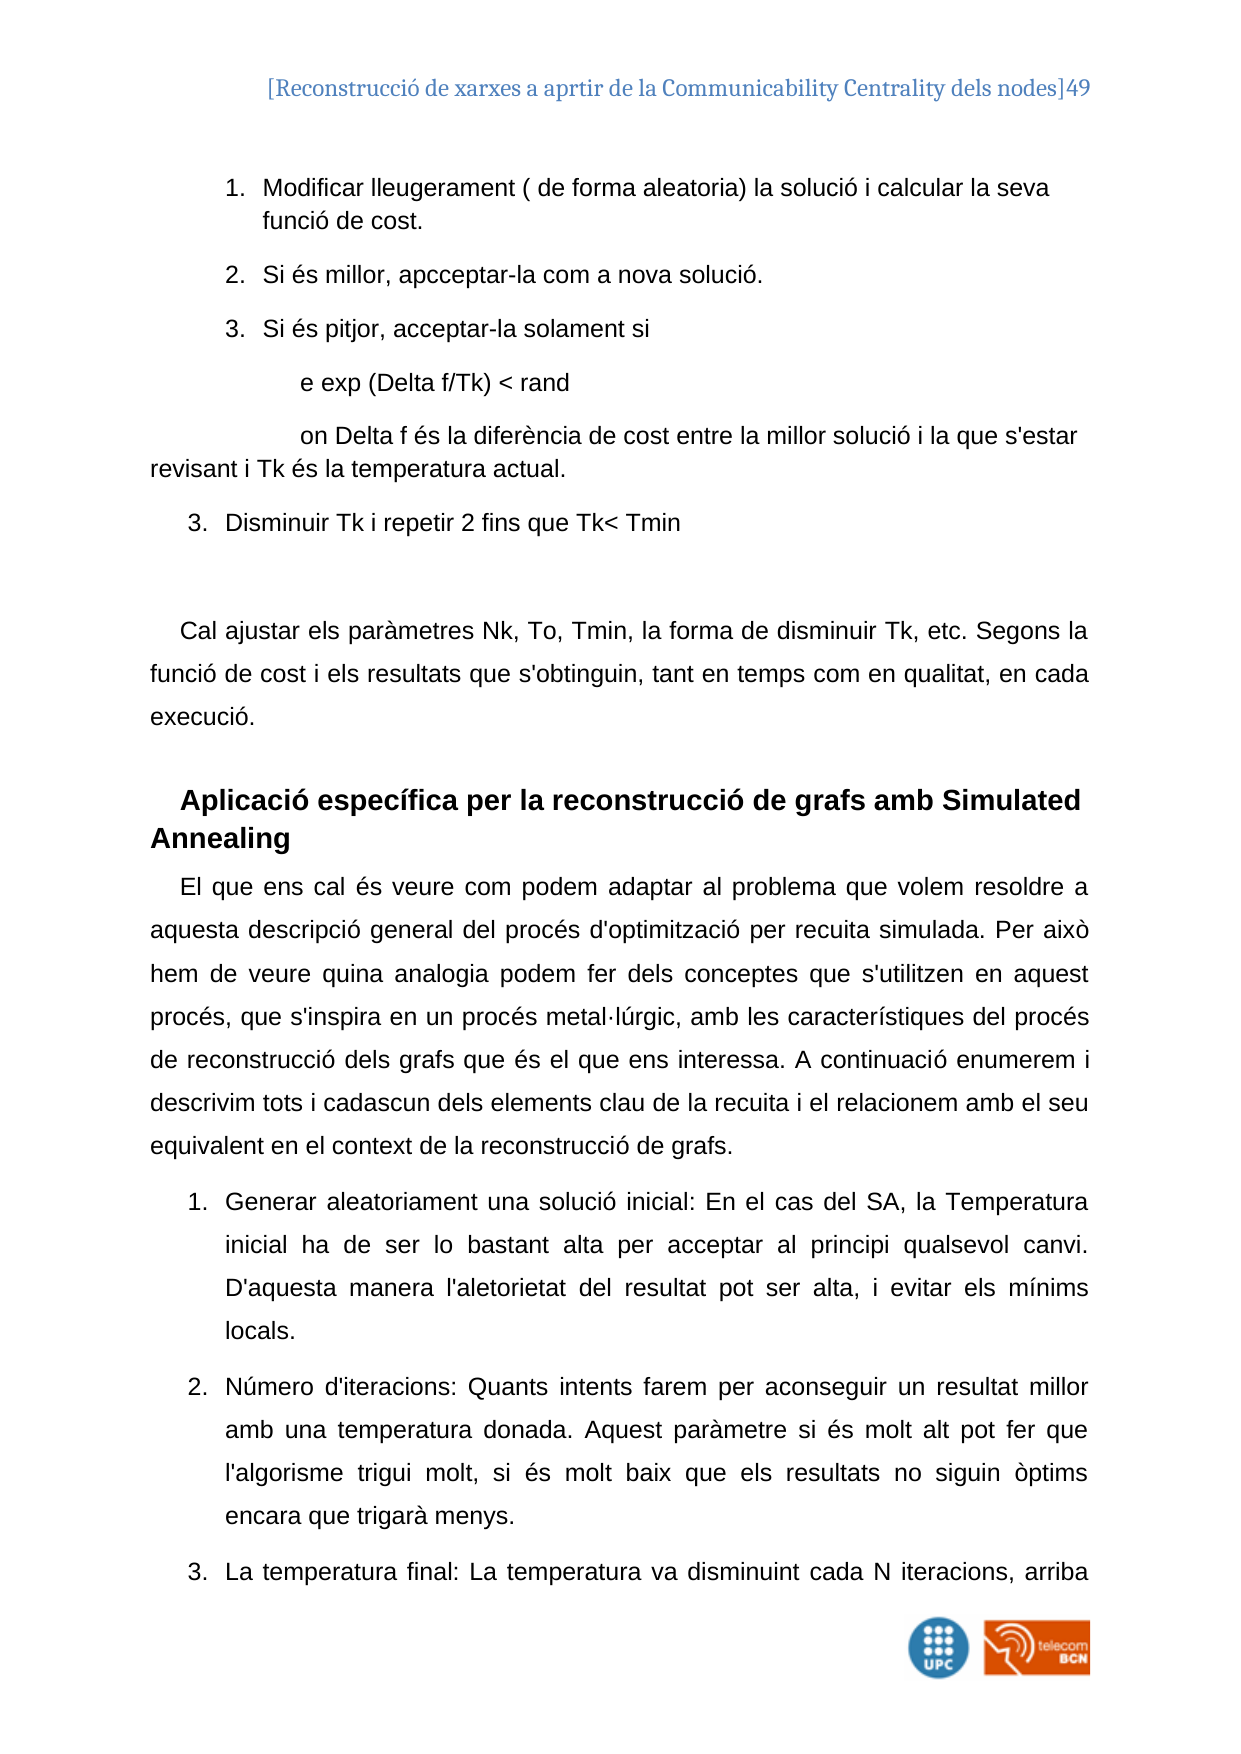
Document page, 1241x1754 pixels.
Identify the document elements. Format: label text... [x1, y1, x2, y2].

list La temperatura final: La temperatura va disminuint cada N iteracions, arriba [187, 1557, 1090, 1586]
subtitle Aplicació específica per la reconstrucció de grafs amb Simulated Annealing [150, 783, 1090, 855]
text on Delta f és la diferència de cost entre la millor solució i la que s'estar revisant i Tk és la temperatura actual. [150, 421, 1090, 483]
text Cal ajustar els paràmetres Nk, To, Tmin, la forma de disminuir Tk, etc. Segons la funció de cost i els resultats que s'obtinguin, tant en temps com en qualitat, en cada execució. [150, 616, 1090, 731]
picture [904, 1614, 1091, 1681]
list Si és millor, apcceptar-la com a nova solució. [225, 260, 1090, 288]
list Modificar lleugerament ( de forma aleatoria) la solució i calcular la seva funció de cost. [225, 173, 1090, 235]
list Disminuir Tk i repetir 2 fins que Tk< Tmin [187, 508, 1090, 537]
list Generar aleatoriament una solució inicial: En el cas del SA, la Temperatura inicial ha de ser lo bastant alta per acceptar al principi qualsevol canvi. D'aquesta manera l'aletorietat del resultat pot ser alta, i evitar els mínims locals. [187, 1187, 1090, 1345]
text e exp (Delta f/Tk) < rand [150, 367, 1090, 396]
text El que ens cal és veure com podem adaptar al problema que volem resoldre a aquesta descripció general del procés d'optimització per recuita simulada. Per això hem de veure quina analogia podem fer dels conceptes que s'utilitzen en aquest procés, que s'inspira en un procés metal·lúrgic, amb les característiques del procés de reconstrucció dels grafs que és el que ens interessa. A continuació enumerem i descrivim tots i cadascun dels elements clau de la recuita i el relacionem amb el seu equivalent en el context de la reconstrucció de grafs. [150, 872, 1090, 1160]
list Si és pitjor, acceptar-la solament si [225, 314, 1090, 342]
list Número d'iteracions: Quants intents farem per aconseguir un resultat millor amb una temperatura donada. Aquest paràmetre si és molt alt pot fer que l'algorisme trigui molt, si és molt baix que els resultats no siguin òptims encara que trigarà menys. [187, 1372, 1090, 1530]
